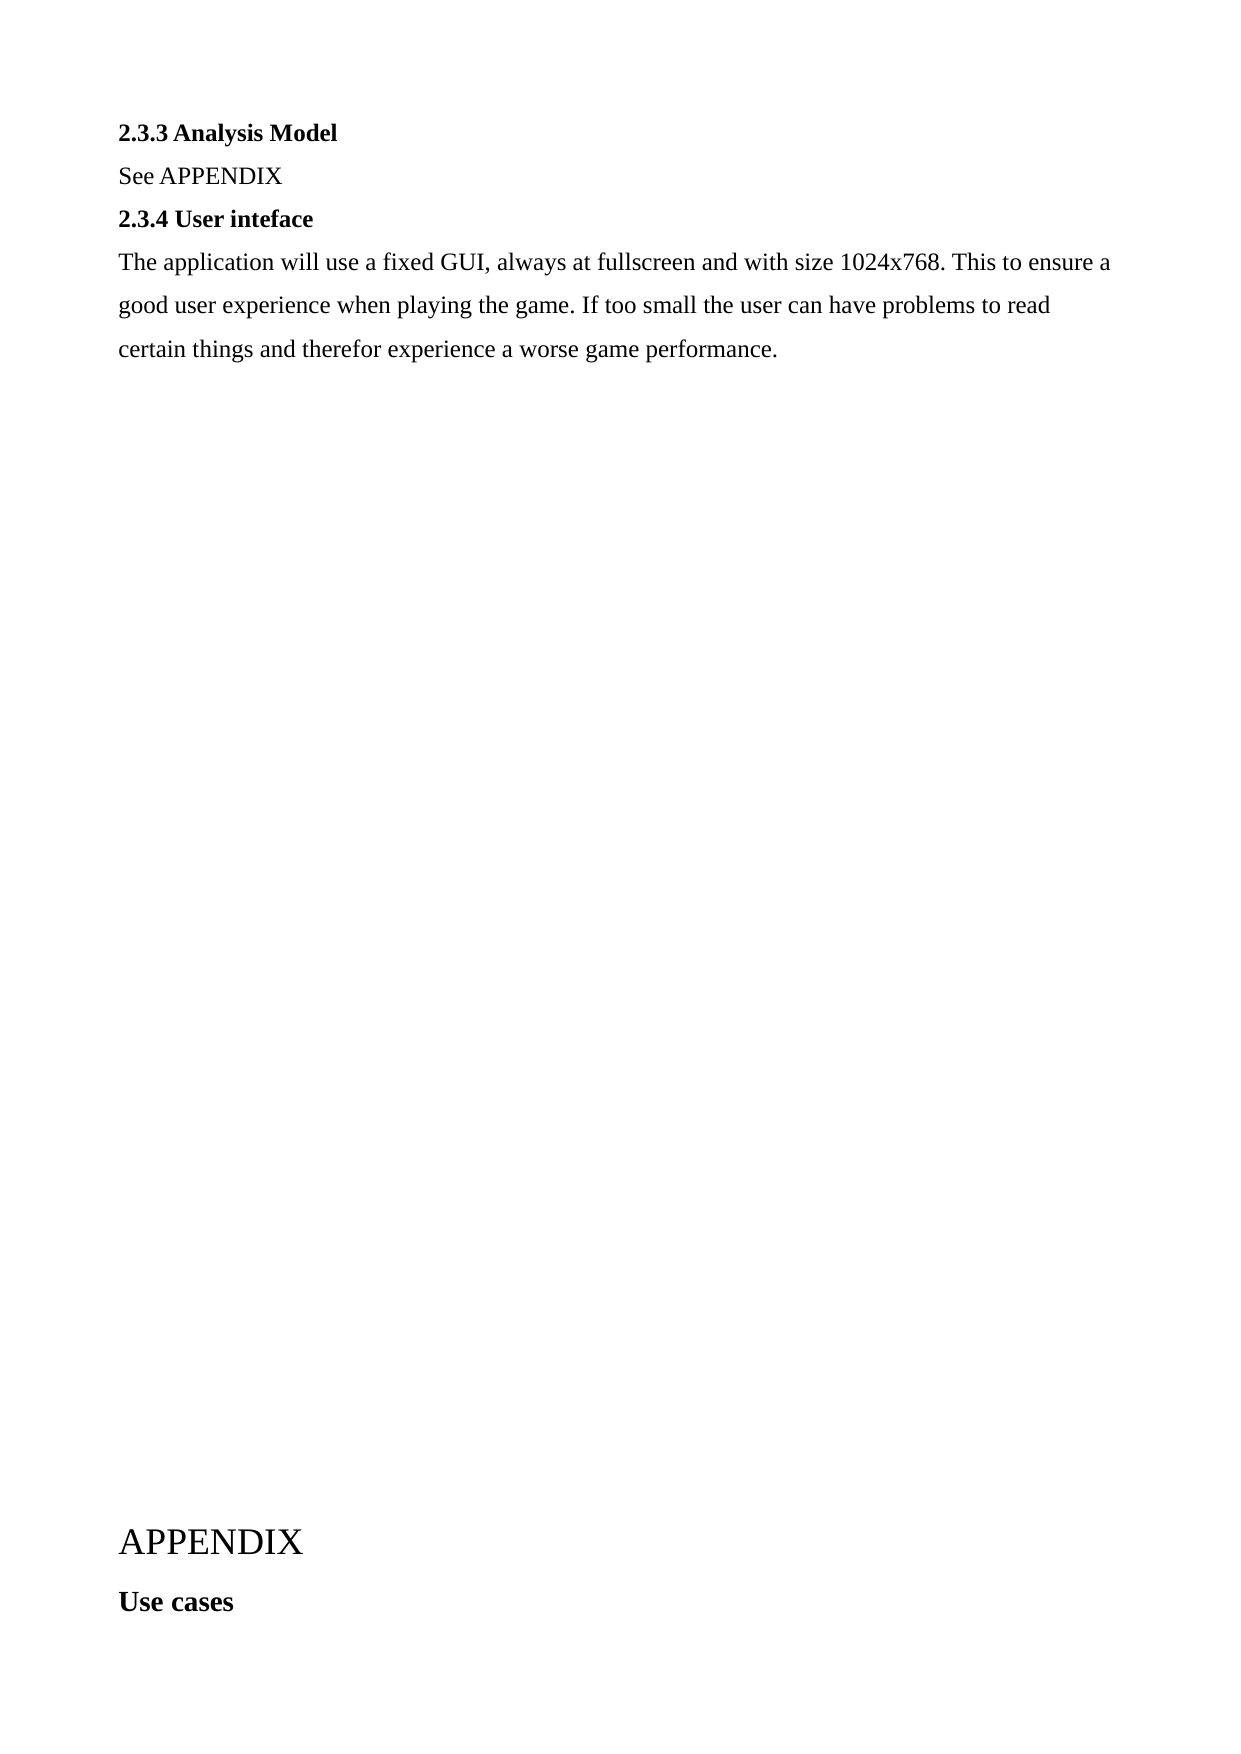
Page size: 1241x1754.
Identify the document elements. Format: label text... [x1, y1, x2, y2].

text APPENDIX [118, 1520, 1122, 1563]
text 2.3.3 Analysis Model [118, 118, 1122, 147]
text See APPENDIX [118, 161, 1122, 190]
text Use cases [118, 1584, 1122, 1618]
text 2.3.4 User inteface [118, 204, 1122, 233]
text The application will use a fixed GUI, always at fullscreen and with size 1024x768. This to ensure a good user experience when playing the game. If too small the user can have problems to read certain things and therefor experience a worse game performance. [118, 247, 1122, 362]
